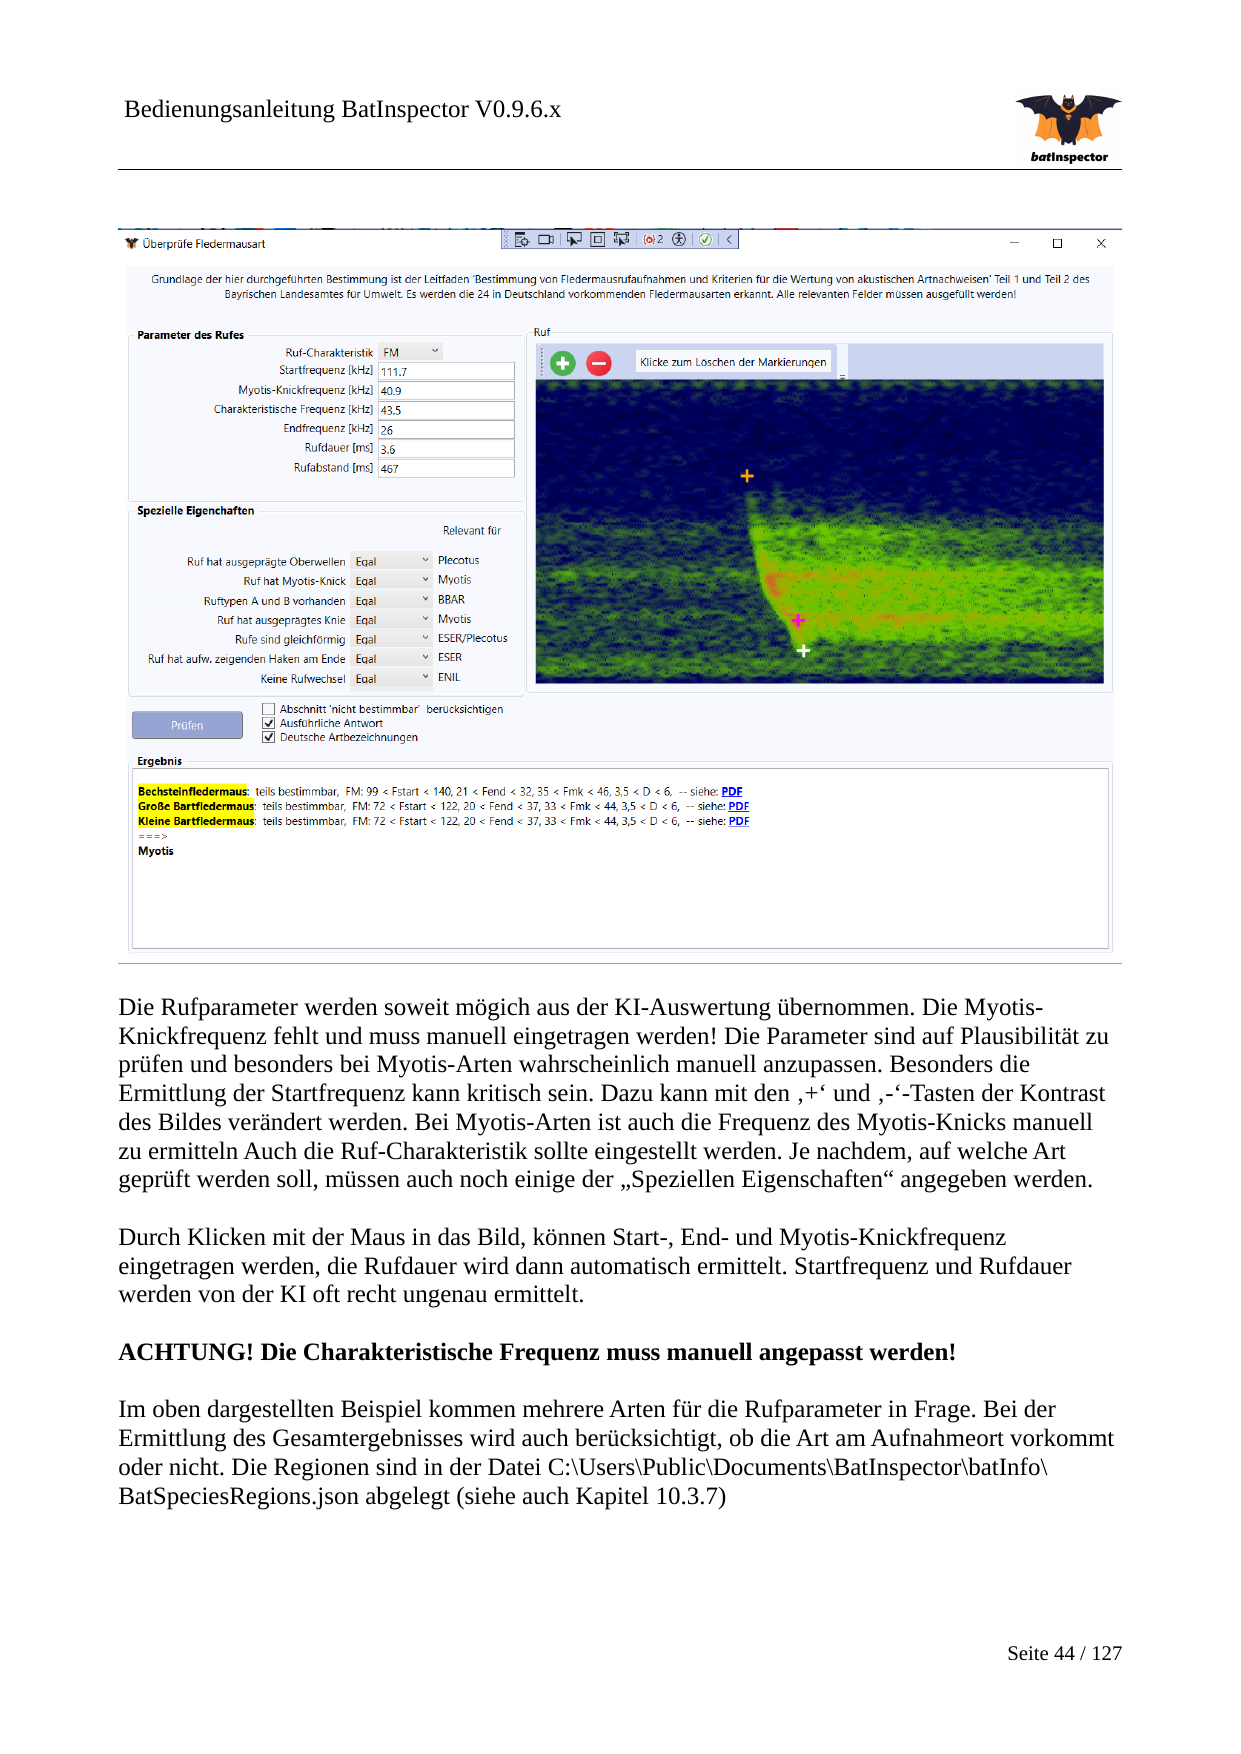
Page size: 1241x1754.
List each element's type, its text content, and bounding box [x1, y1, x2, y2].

picture [118, 228, 1123, 964]
text Die Rufparameter werden soweit mögich aus der KI-Auswertung übernommen. Die Myotis-Knickfrequenz fehlt und muss manuell eingetragen werden! Die Parameter sind auf Plausibilität zu prüfen und besonders bei Myotis-Arten wahrscheinlich manuell anzupassen. Besonders die Ermittlung der Startfrequenz kann kritisch sein. Dazu kann mit den ‚+‘ und ‚-‘-Tasten der Kontrast des Bildes verändert werden. Bei Myotis-Arten ist auch die Frequenz des Myotis-Knicks manuell zu ermitteln Auch die Ruf-Charakteristik sollte eingestellt werden. Je nachdem, auf welche Art geprüft werden soll, müssen auch noch einige der „Speziellen Eigenschaften“ angegeben werden. [118, 992, 1122, 1193]
text Im oben dargestellten Beispiel kommen mehrere Arten für die Rufparameter in Frage. Bei der Ermittlung des Gesamtergebnisses wird auch berücksichtigt, ob die Art am Aufnahmeort vorkommt oder nicht. Die Regionen sind in der Datei C:\Users\Public\Documents\BatInspector\batInfo\BatSpeciesRegions.json abgelegt (siehe auch Kapitel 10.3.7) [118, 1394, 1122, 1509]
picture [1015, 88, 1125, 165]
text ACHTUNG! Die Charakteristische Frequenz muss manuell angepasst werden! [118, 1308, 1122, 1366]
text Durch Klicken mit der Maus in das Bild, können Start-, End- und Myotis-Knickfrequenz eingetragen werden, die Rufdauer wird dann automatisch ermittelt. Startfrequenz und Rufdauer werden von der KI oft recht ungenau ermittelt. [118, 1222, 1122, 1308]
